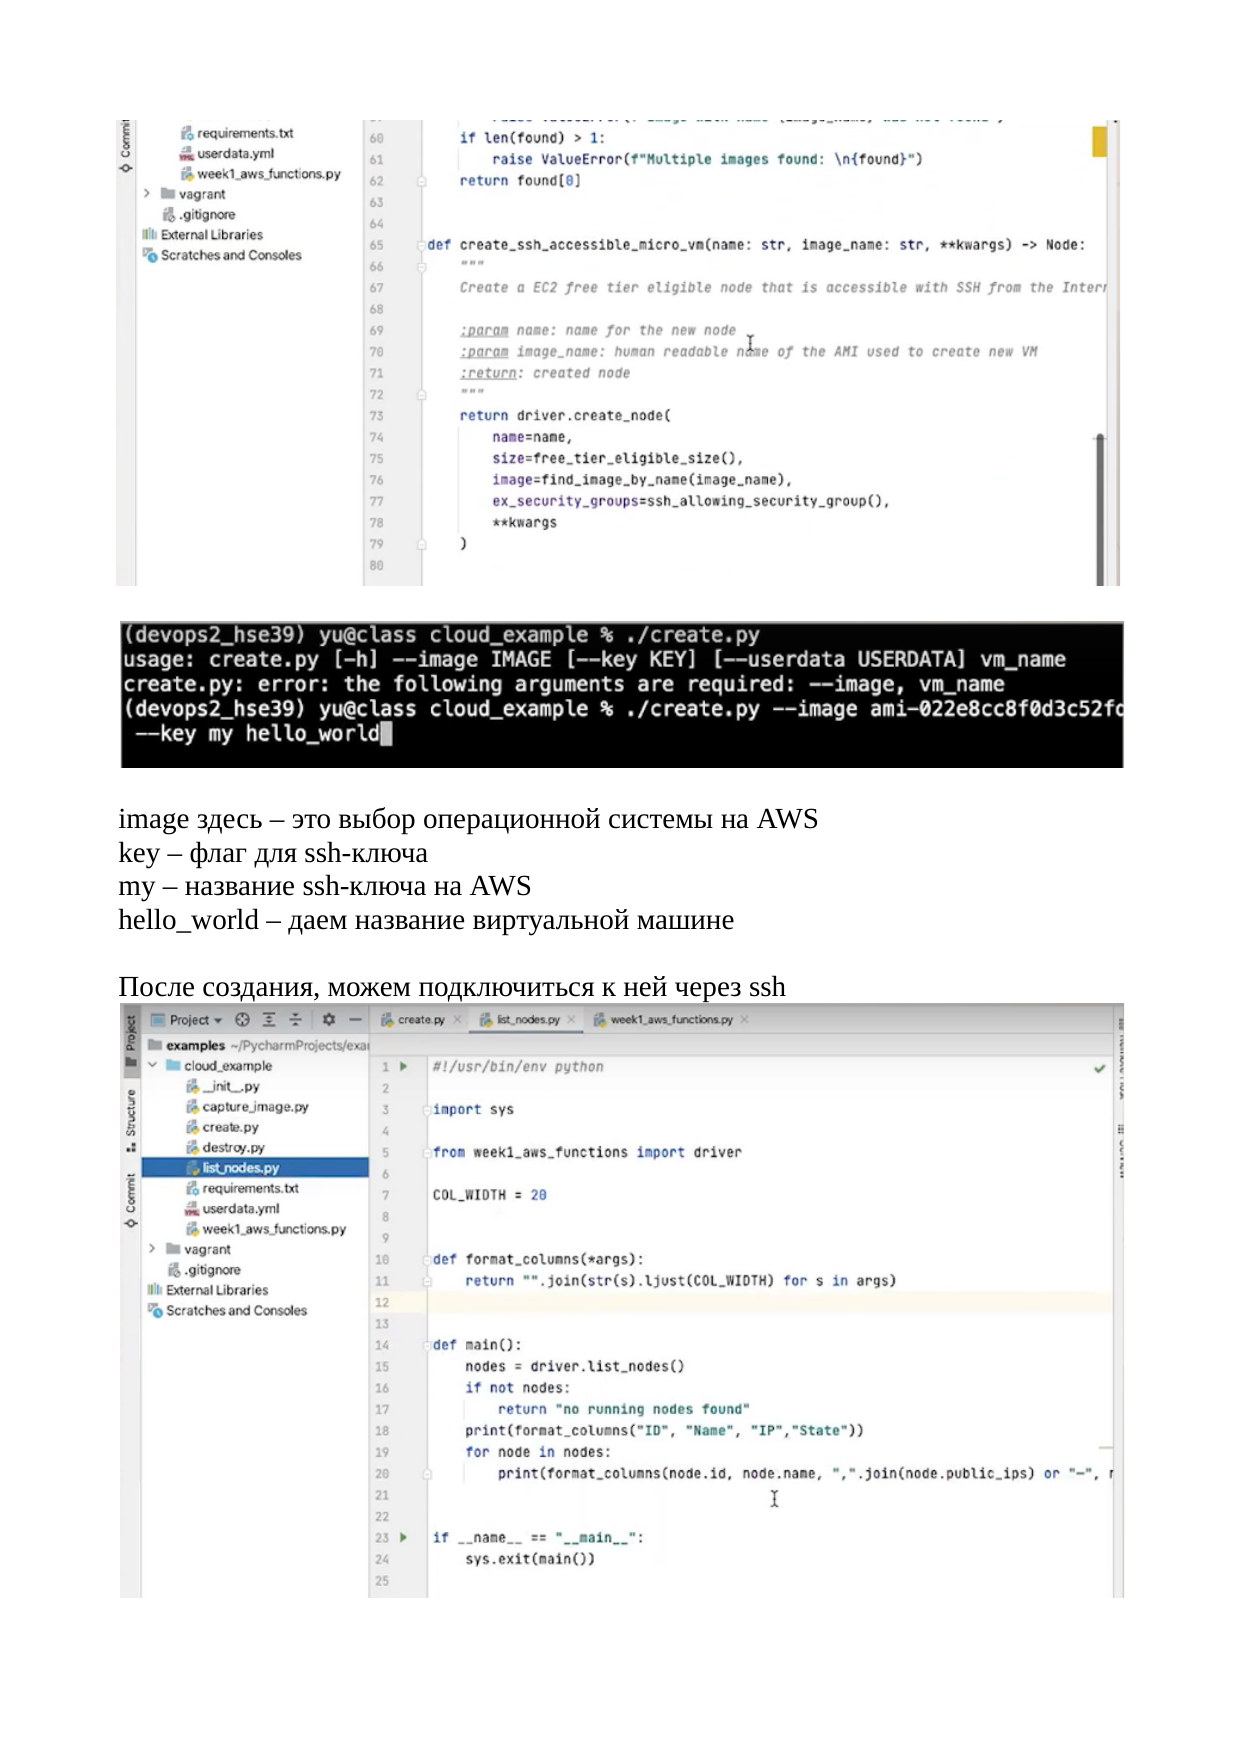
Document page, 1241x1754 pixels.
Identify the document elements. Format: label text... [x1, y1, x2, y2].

text key – флаг для ssh-ключа [118, 835, 1122, 868]
picture [116, 120, 1121, 586]
picture [120, 621, 1125, 768]
text image здесь – это выбор операционной системы на AWS [118, 801, 1122, 835]
text my – название ssh-ключа на AWS [118, 868, 1122, 902]
text hello_world – даем название виртуальной машине [118, 902, 1122, 935]
text После создания, можем подключиться к ней через ssh [118, 969, 1122, 1002]
picture [120, 1003, 1125, 1598]
